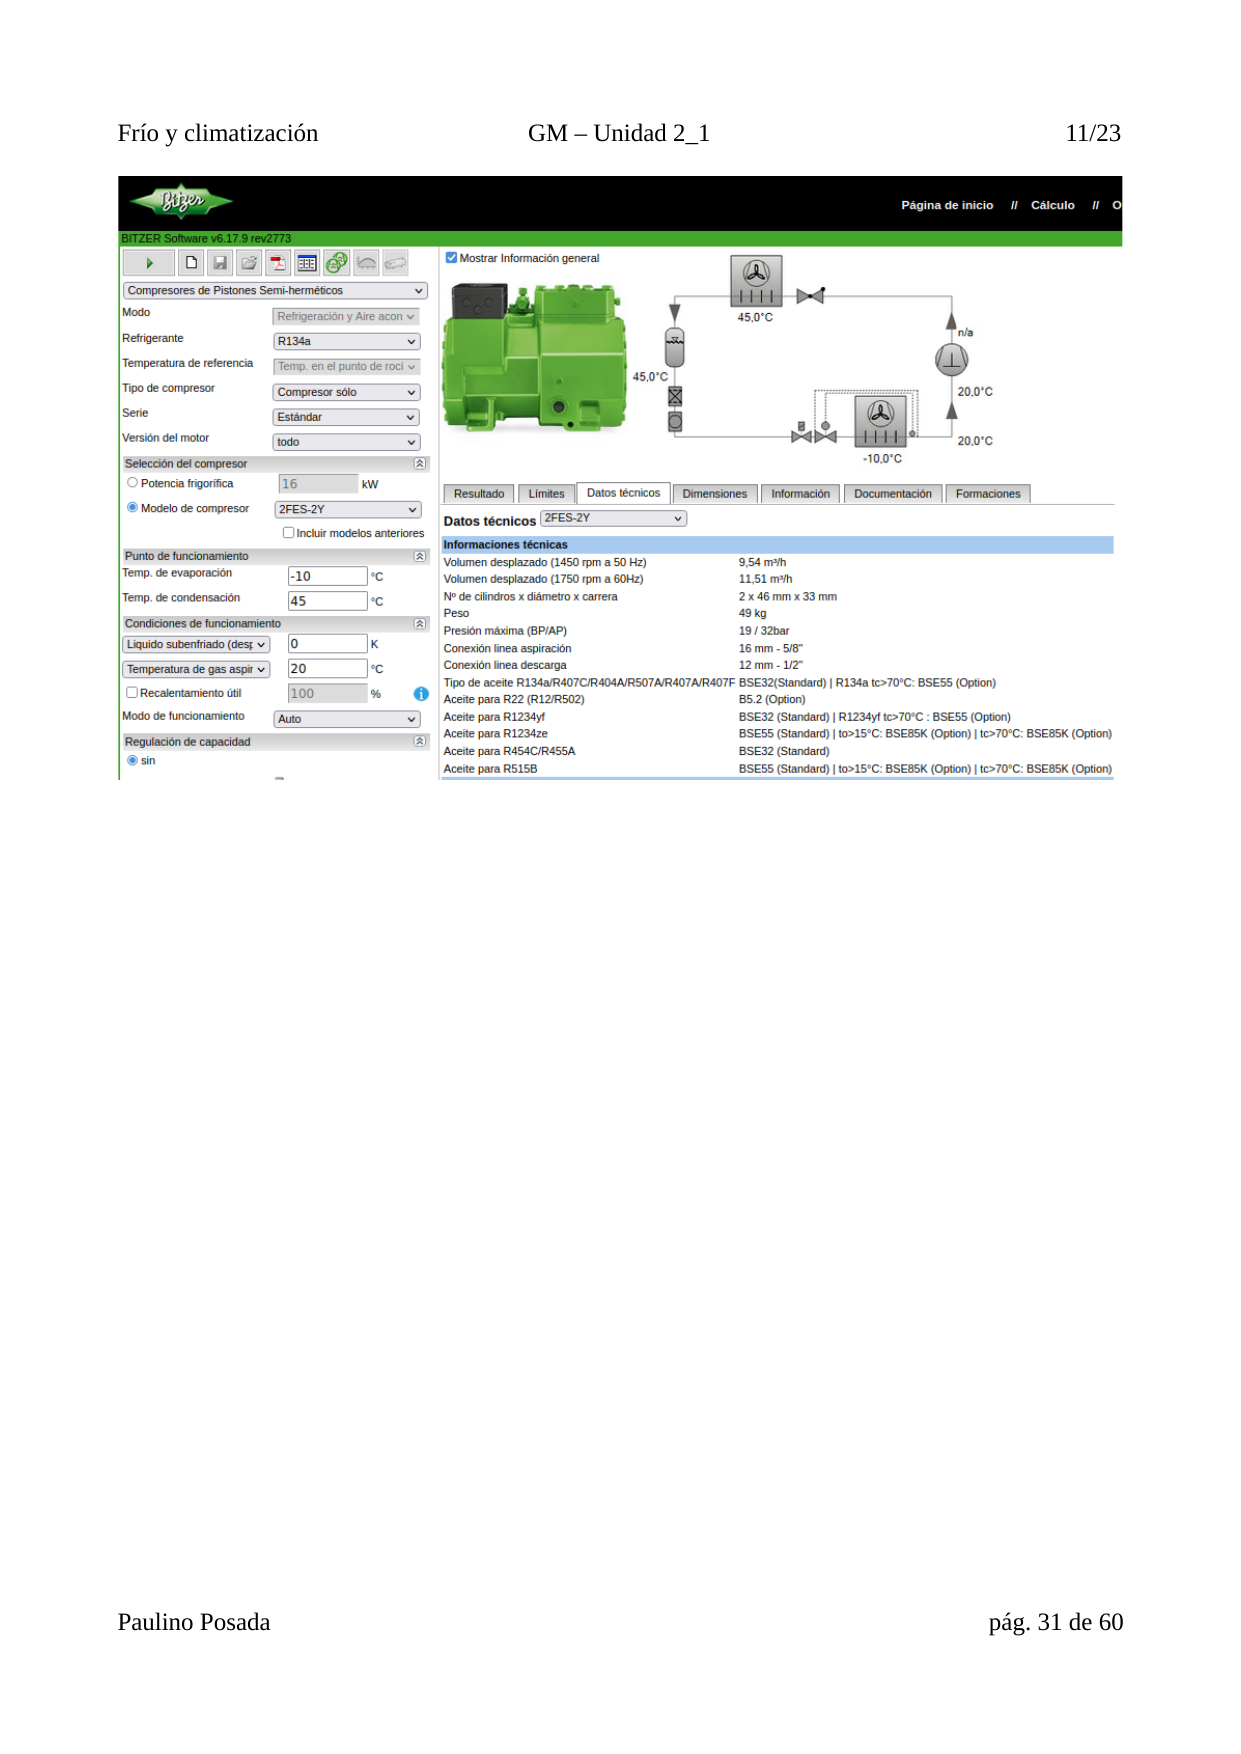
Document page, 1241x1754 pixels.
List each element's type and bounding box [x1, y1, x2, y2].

picture [118, 176, 1123, 780]
